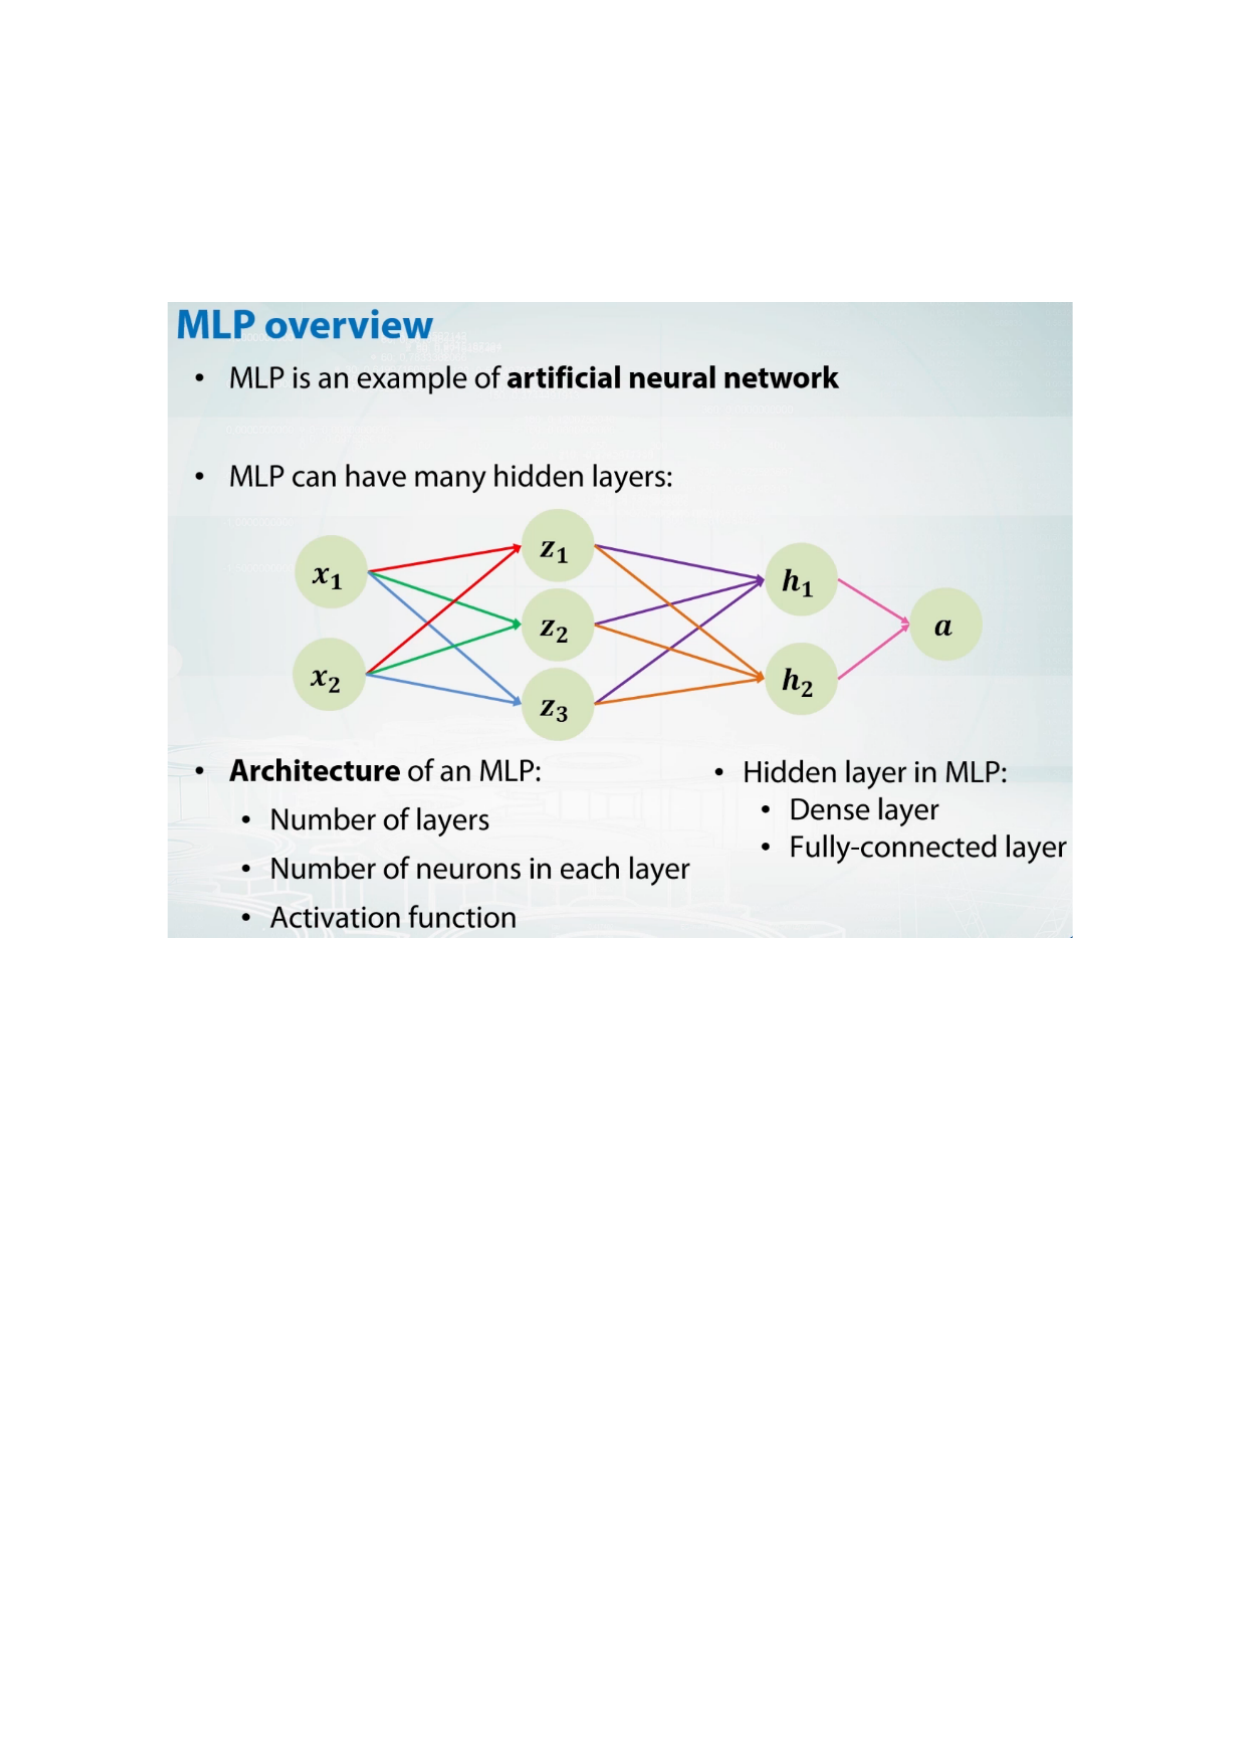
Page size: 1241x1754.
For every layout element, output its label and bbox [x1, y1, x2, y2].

picture [167, 302, 1073, 938]
